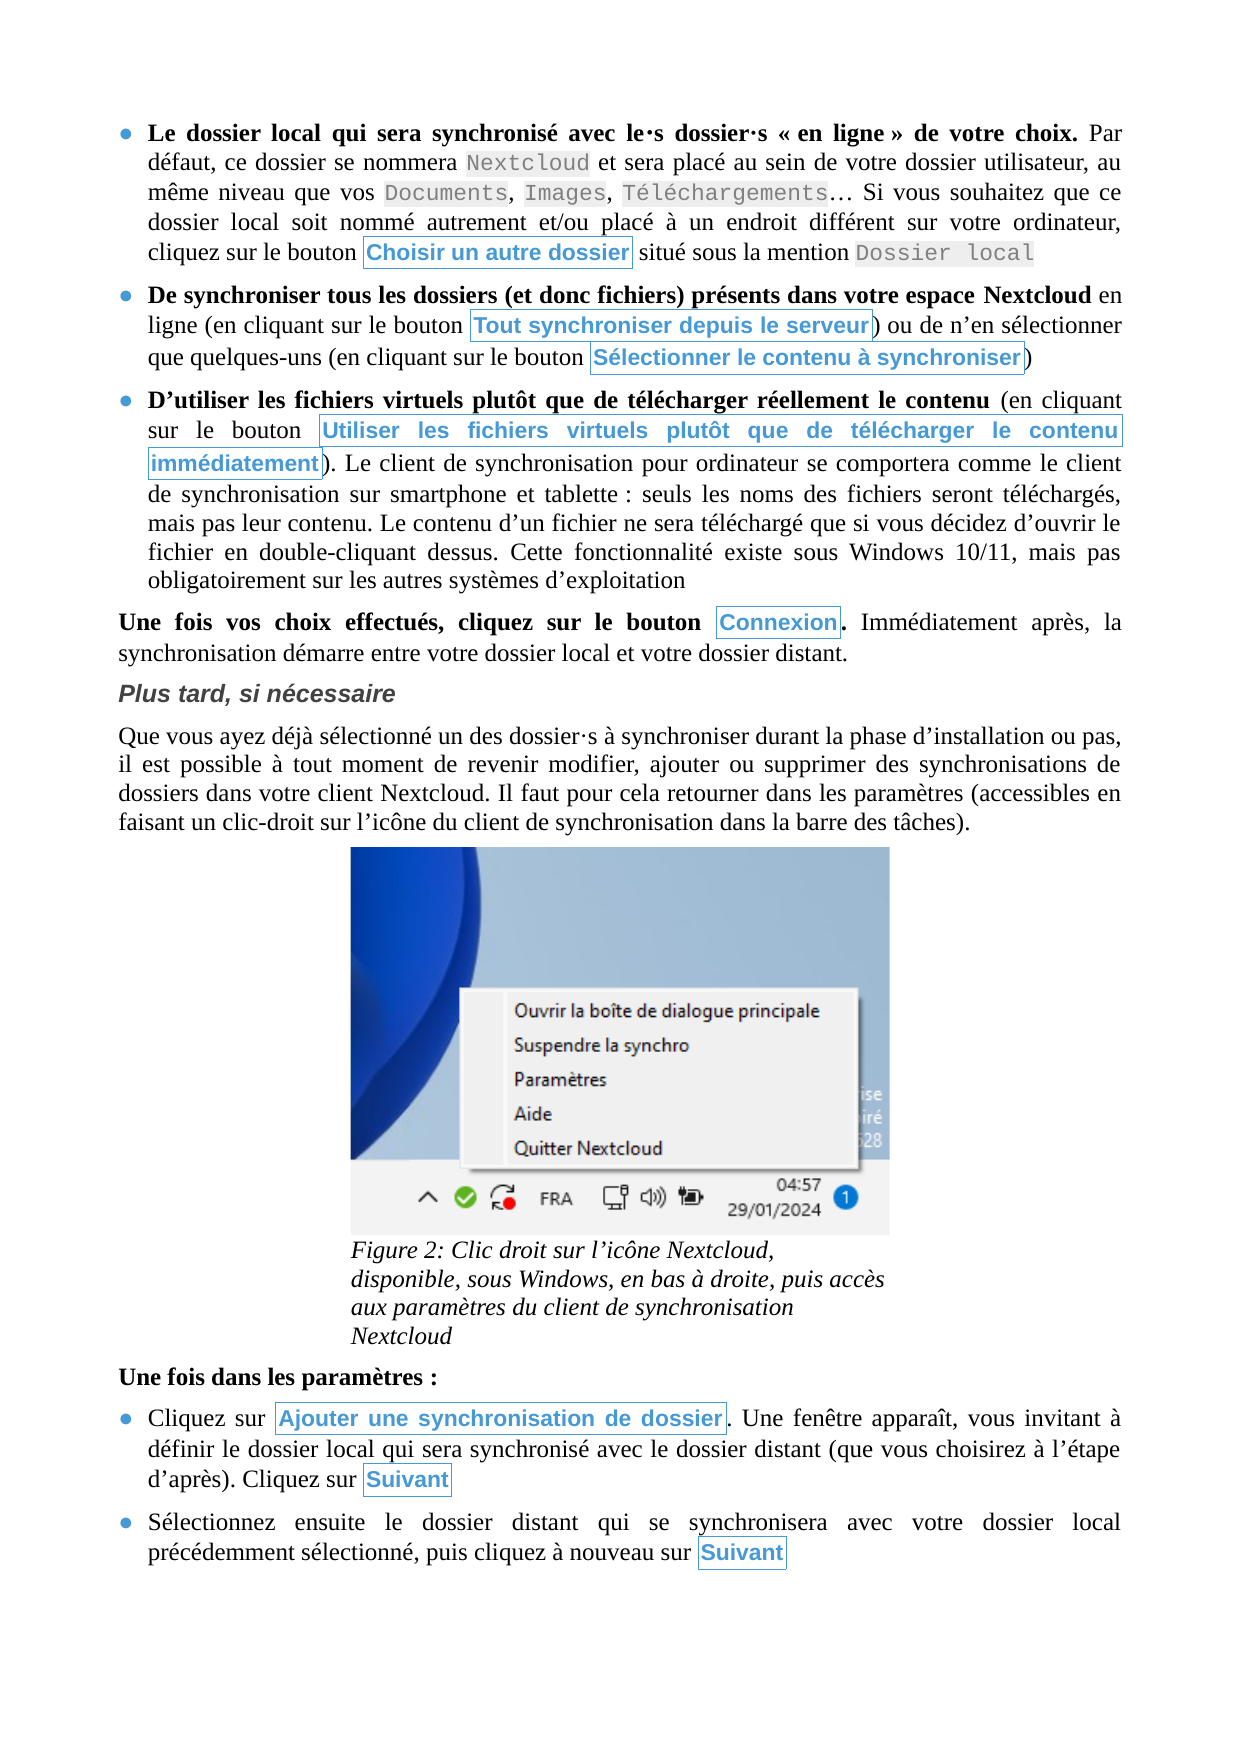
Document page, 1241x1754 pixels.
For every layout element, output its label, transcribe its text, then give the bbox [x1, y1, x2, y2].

list Cliquez sur Ajouter une synchronisation de dossier. Une fenêtre apparaît, vous invitant à définir le dossier local qui sera synchronisé avec le dossier distant (que vous choisirez à l’étape d’après). Cliquez sur Suivant [118, 1402, 1122, 1496]
list Le dossier local qui sera synchronisé avec le⋅s dossier·s « en ligne » de votre choix. Par défaut, ce dossier se nommera Nextcloud et sera placé au sein de votre dossier utilisateur, au même niveau que vos Documents, Images, Téléchargements… Si vous souhaitez que ce dossier local soit nommé autrement et/ou placé à un endroit différent sur votre ordinateur, cliquez sur le bouton Choisir un autre dossier situé sous la mention Dossier local [118, 118, 1122, 268]
list D’utiliser les fichiers virtuels plutôt que de télécharger réellement le contenu (en cliquant sur le bouton Utiliser les fichiers virtuels plutôt que de télécharger le contenu immédiatement). Le client de synchronisation pour ordinateur se comportera comme le client de synchronisation sur smartphone et tablette : seuls les noms des fichiers seront téléchargés, mais pas leur contenu. Le contenu d’un fichier ne sera téléchargé que si vous décidez d’ouvrir le fichier en double-cliquant dessus. Cette fonctionnalité existe sous Windows 10/11, mais pas obligatoirement sur les autres systèmes d’exploitation [118, 386, 1122, 594]
text Une fois dans les paramètres : [118, 1362, 1122, 1390]
subtitle Plus tard, si nécessaire [118, 679, 1122, 708]
text Figure 2: Clic droit sur l’icône Nextcloud, disponible, sous Windows, en bas à droite, puis accès aux paramètres du client de synchronisation Nextcloud [351, 1235, 890, 1350]
text Que vous ayez déjà sélectionné un des dossier·s à synchroniser durant la phase d’installation ou pas, il est possible à tout moment de revenir modifier, ajouter ou supprimer des synchronisations de dossiers dans votre client Nextcloud. Il faut pour cela retourner dans les paramètres (accessibles en faisant un clic-droit sur l’icône du client de synchronisation dans la barre des tâches). [118, 721, 1122, 836]
list Sélectionnez ensuite le dossier distant qui se synchronisera avec votre dossier local précédemment sélectionné, puis cliquez à nouveau sur Suivant [118, 1507, 1122, 1569]
picture [350, 847, 890, 1235]
text Une fois vos choix effectués, cliquez sur le bouton Connexion. Immédiatement après, la synchronisation démarre entre votre dossier local et votre dossier distant. [118, 606, 1122, 667]
list De synchroniser tous les dossiers (et donc fichiers) présents dans votre espace Nextcloud en ligne (en cliquant sur le bouton Tout synchroniser depuis le serveur) ou de n’en sélectionner que quelques-uns (en cliquant sur le bouton Sélectionner le contenu à synchroniser) [118, 280, 1122, 374]
